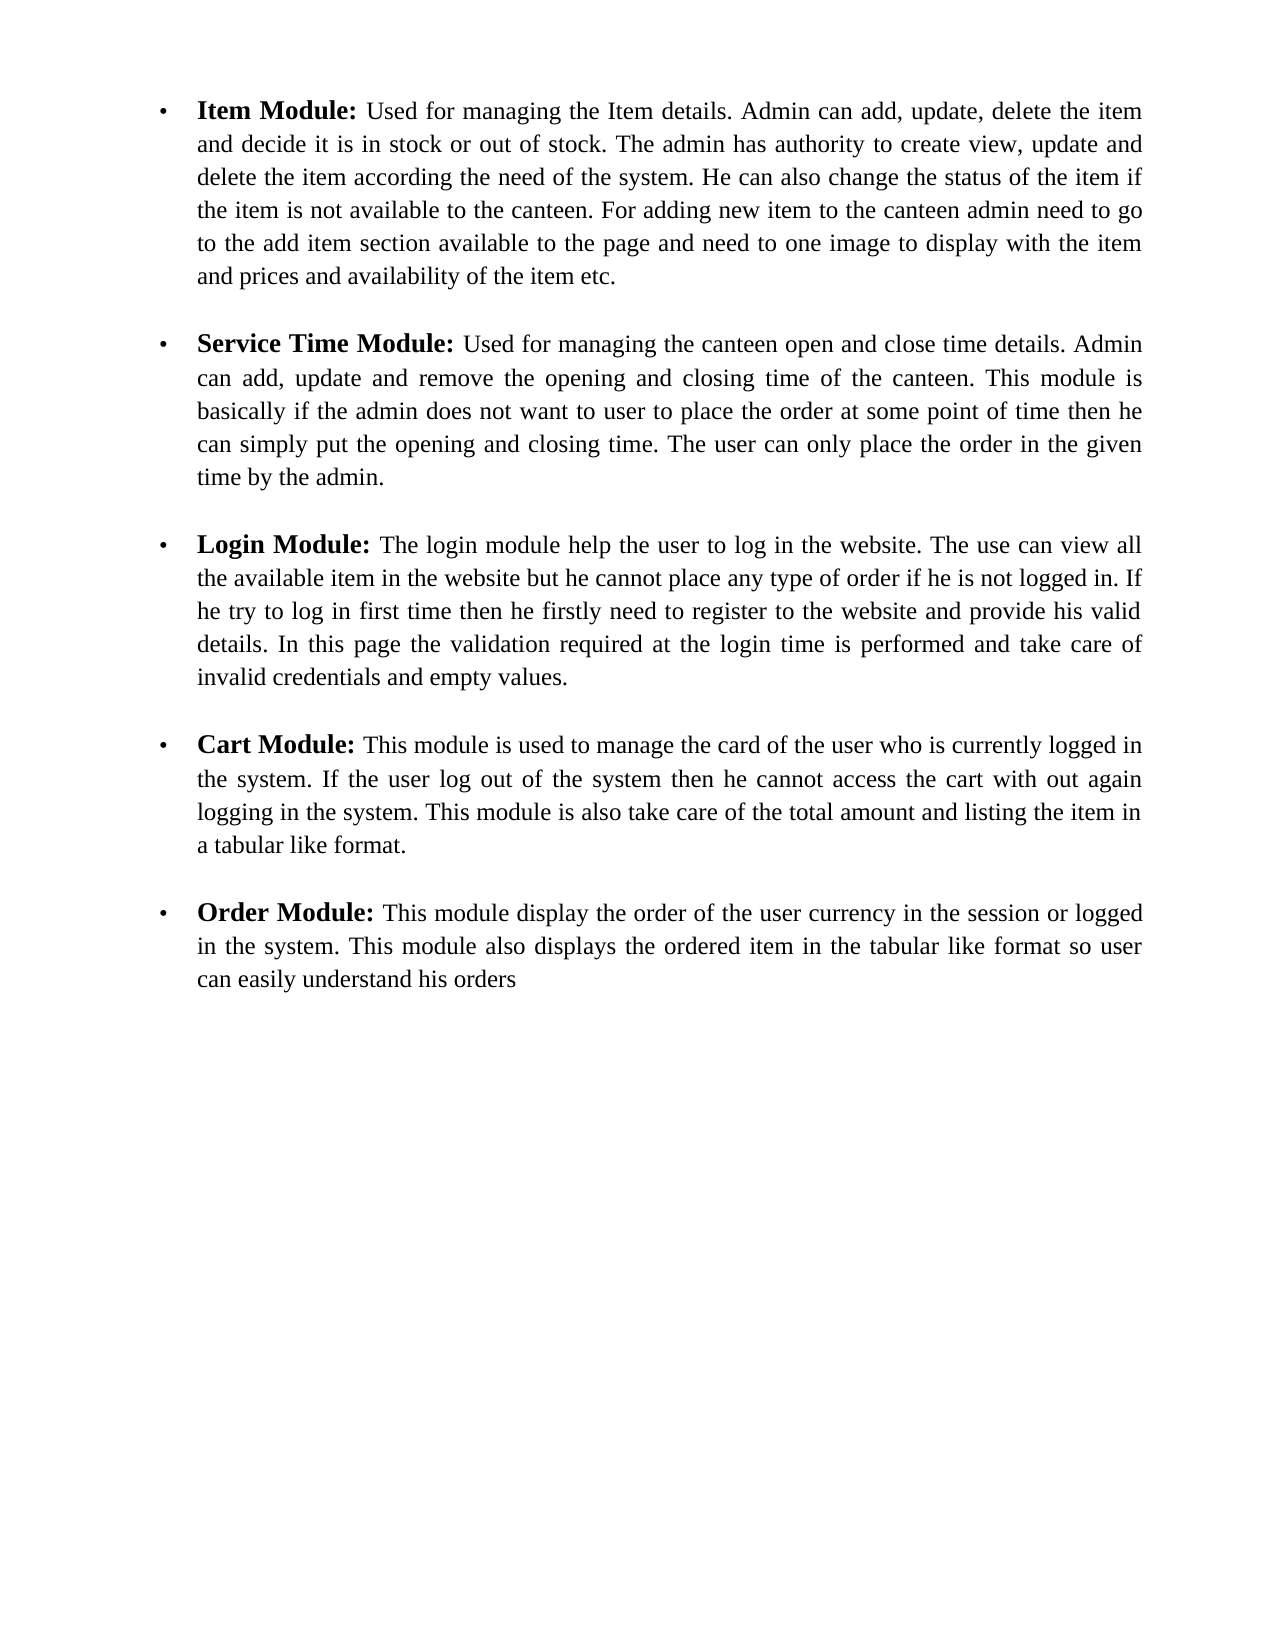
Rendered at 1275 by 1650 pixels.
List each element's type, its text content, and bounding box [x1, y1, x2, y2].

list Cart Module: This module is used to manage the card of the user who is currently logged in the system. If the user log out of the system then he cannot access the cart with out again logging in the system. This module is also take care of the total amount and listing the item in a tabular like format. [159, 728, 1144, 858]
list Order Module: This module display the order of the user currency in the session or logged in the system. This module also displays the ordered item in the tabular like format so user can easily understand his orders [159, 896, 1144, 993]
list Service Time Module: Used for managing the canteen open and close time details. Admin can add, update and remove the opening and closing time of the canteen. This module is basically if the admin does not want to user to place the order at some point of time then he can simply put the opening and closing time. The user can only place the order in the given time by the admin. [159, 327, 1144, 491]
list Item Module: Used for managing the Item details. Admin can add, update, delete the item and decide it is in stock or out of stock. The admin has authority to create view, update and delete the item according the need of the system. He can also change the status of the item if the item is not available to the canteen. For adding new item to the canteen admin need to go to the add item section available to the page and need to one image to display with the item and prices and availability of the item etc. [159, 94, 1144, 290]
list Login Module: The login module help the user to log in the website. The use can view all the available item in the website but he cannot place any type of order if he is not logged in. If he try to log in first time then he firstly need to register to the website and provide his valid details. In this page the validation required at the login time is performed and take care of invalid credentials and empty values. [159, 528, 1144, 691]
